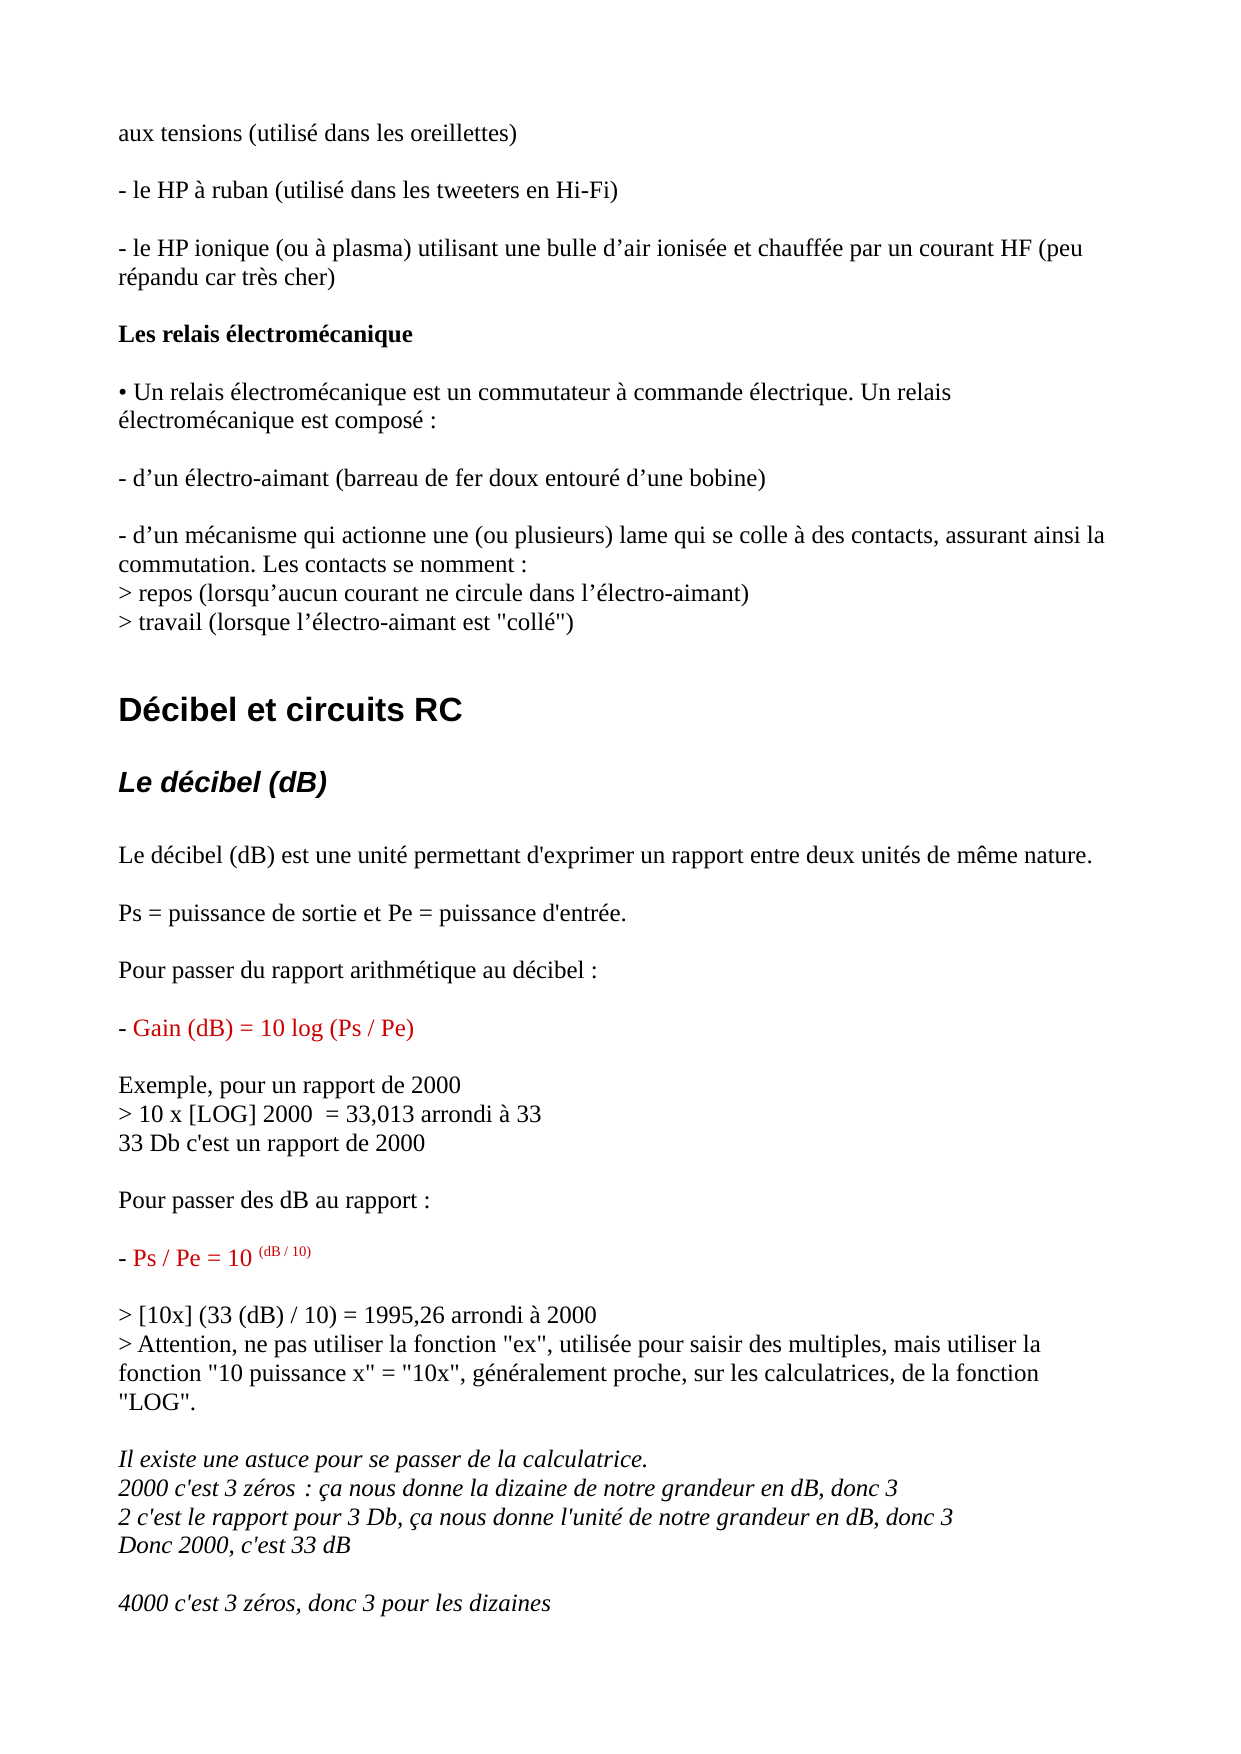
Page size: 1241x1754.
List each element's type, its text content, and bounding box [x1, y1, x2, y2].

text - d’un électro-aimant (barreau de fer doux entouré d’une bobine) [118, 463, 1122, 492]
text aux tensions (utilisé dans les oreillettes) [118, 118, 1122, 147]
text 33 Db c'est un rapport de 2000 [118, 1128, 1122, 1157]
text - Ps / Pe = 10 (dB / 10) [118, 1243, 1122, 1272]
text > 10 x [LOG] 2000 = 33,013 arrondi à 33 [118, 1099, 1122, 1128]
subtitle Le décibel (dB) [118, 766, 1122, 799]
text > repos (lorsqu’aucun courant ne circule dans l’électro-aimant) [118, 578, 1122, 607]
text Exemple, pour un rapport de 2000 [118, 1070, 1122, 1099]
text > Attention, ne pas utiliser la fonction "ex", utilisée pour saisir des multiples, mais utiliser la fonction "10 puissance x" = "10x", généralement proche, sur les calculatrices, de la fonction "LOG". [118, 1329, 1122, 1415]
text 2 c'est le rapport pour 3 Db, ça nous donne l'unité de notre grandeur en dB, donc 3 [118, 1502, 1122, 1530]
text - le HP à ruban (utilisé dans les tweeters en Hi-Fi) [118, 176, 1122, 204]
text - Gain (dB) = 10 log (Ps / Pe) [118, 1013, 1122, 1042]
text Pour passer du rapport arithmétique au décibel : [118, 955, 1122, 984]
text Il existe une astuce pour se passer de la calculatrice. [118, 1444, 1122, 1473]
text Les relais électromécanique [118, 319, 1122, 348]
text > [10x] (33 (dB) / 10) = 1995,26 arrondi à 2000 [118, 1300, 1122, 1329]
text > travail (lorsque l’électro-aimant est "collé") [118, 607, 1122, 636]
text Le décibel (dB) est une unité permettant d'exprimer un rapport entre deux unités de même nature. [118, 840, 1122, 869]
text 2000 c'est 3 zéros : ça nous donne la dizaine de notre grandeur en dB, donc 3 [118, 1473, 1122, 1502]
text 4000 c'est 3 zéros, donc 3 pour les dizaines [118, 1588, 1122, 1617]
subtitle Décibel et circuits RC [118, 689, 1122, 728]
text Pour passer des dB au rapport : [118, 1185, 1122, 1214]
text Donc 2000, c'est 33 dB [118, 1530, 1122, 1559]
text - d’un mécanisme qui actionne une (ou plusieurs) lame qui se colle à des contacts, assurant ainsi la commutation. Les contacts se nomment : [118, 521, 1122, 578]
text • Un relais électromécanique est un commutateur à commande électrique. Un relais électromécanique est composé : [118, 377, 1122, 434]
text - le HP ionique (ou à plasma) utilisant une bulle d’air ionisée et chauffée par un courant HF (peu répandu car très cher) [118, 233, 1122, 291]
text Ps = puissance de sortie et Pe = puissance d'entrée. [118, 898, 1122, 927]
